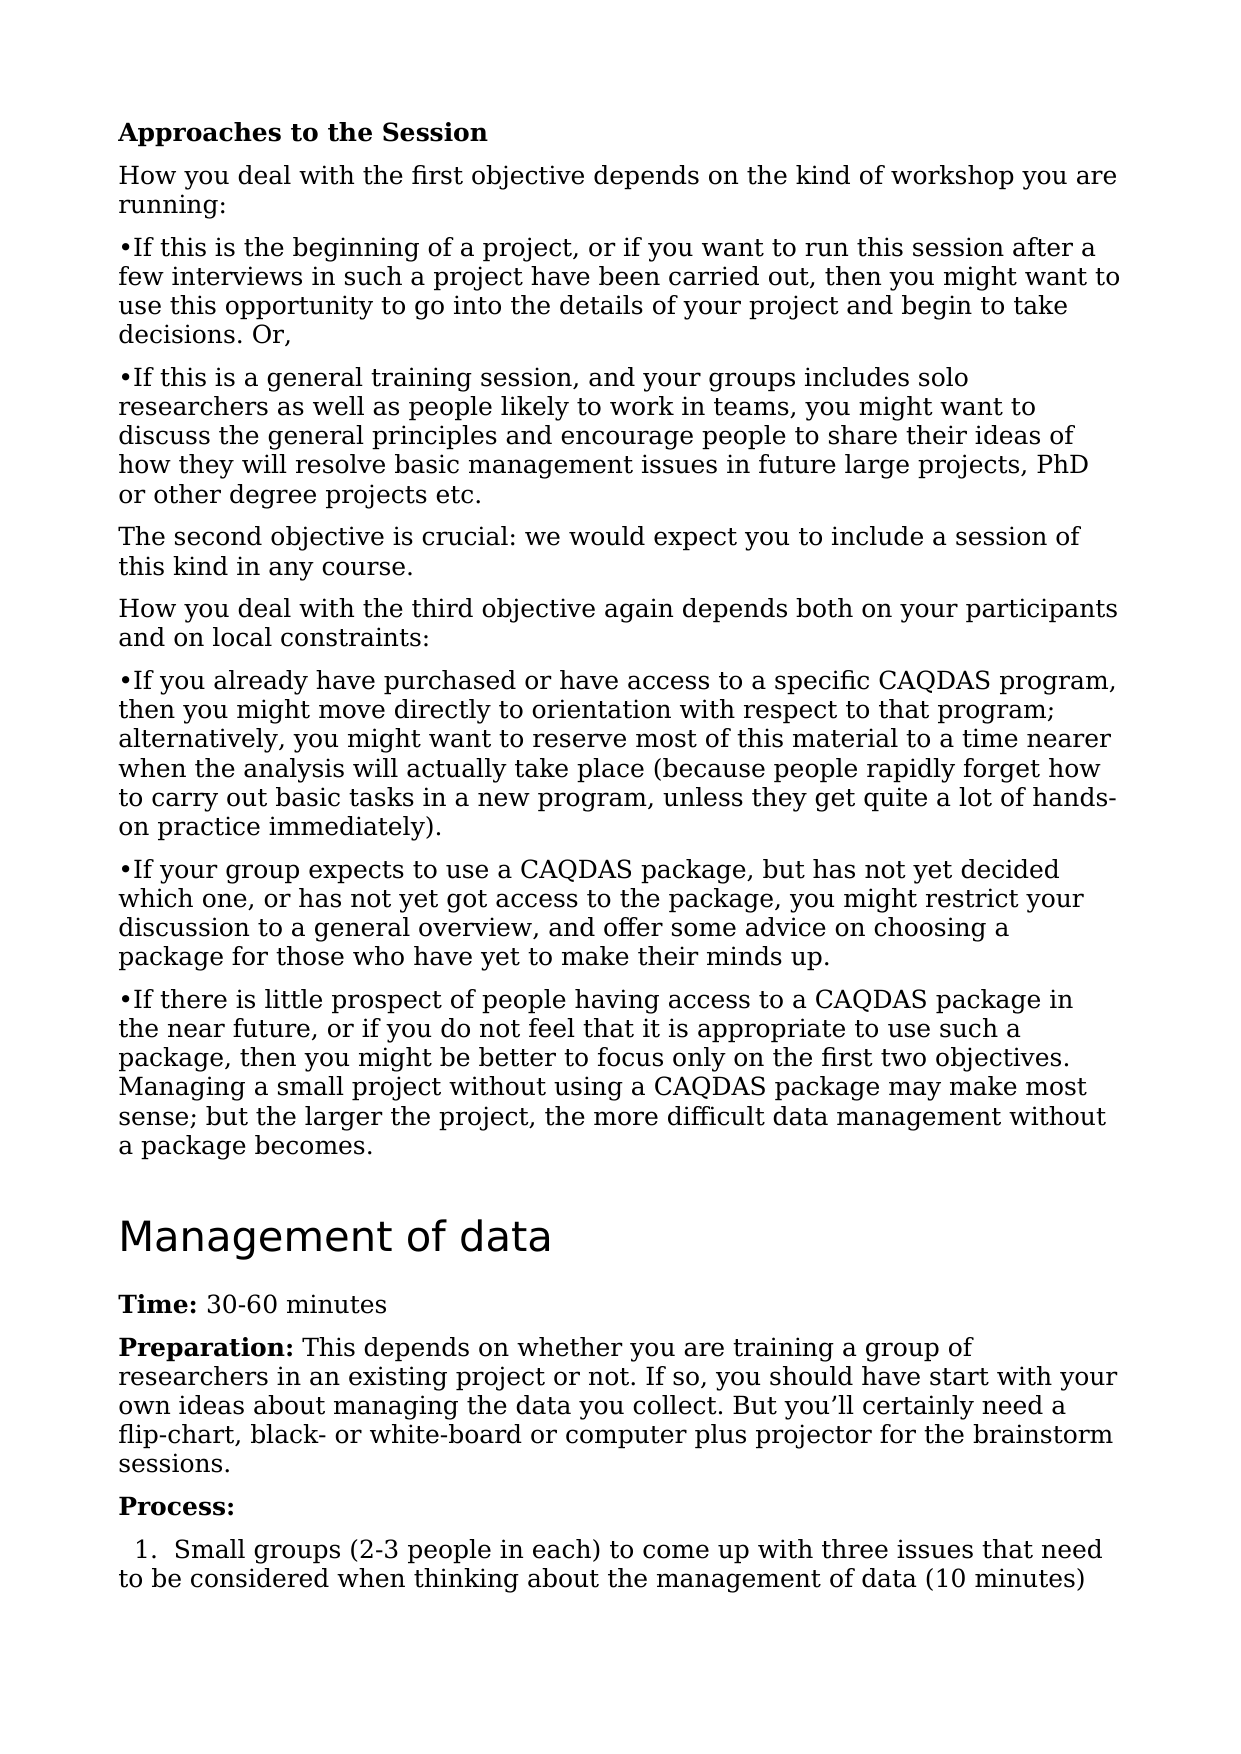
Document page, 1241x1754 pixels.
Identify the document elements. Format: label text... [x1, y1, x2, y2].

list Small groups (2-3 people in each) to come up with three issues that need to be considered when thinking about the management of data (10 minutes) [118, 1535, 1122, 1593]
text The second objective is crucial: we would expect you to include a session of this kind in any course. [118, 522, 1122, 581]
text How you deal with the third objective again depends both on your participants and on local constraints: [118, 594, 1122, 653]
text Approaches to the Session [118, 118, 1122, 147]
list If there is little prospect of people having access to a CAQDAS package in the near future, or if you do not feel that it is appropriate to use such a package, then you might be better to focus only on the first two objectives. Managing a small project without using a CAQDAS package may make most sense; but the larger the project, the more difficult data management without a package becomes. [118, 985, 1122, 1160]
text Process: [118, 1492, 1122, 1521]
list If this is the beginning of a project, or if you want to run this session after a few interviews in such a project have been carried out, then you might want to use this opportunity to go into the details of your project and begin to take decisions. Or, [118, 233, 1122, 349]
text Time: 30-60 minutes [118, 1289, 1122, 1319]
subtitle Management of data [118, 1212, 1122, 1261]
list If you already have purchased or have access to a specific CAQDAS program, then you might move directly to orientation with respect to that program; alternatively, you might want to reserve most of this material to a time nearer when the analysis will actually take place (because people rapidly forget how to carry out basic tasks in a new program, unless they get quite a lot of hands-on practice immediately). [118, 666, 1122, 841]
list If this is a general training session, and your groups includes solo researchers as well as people likely to work in teams, you might want to discuss the general principles and encourage people to share their ideas of how they will resolve basic management issues in future large projects, PhD or other degree projects etc. [118, 363, 1122, 509]
text Preparation: This depends on whether you are training a group of researchers in an existing project or not. If so, you should have start with your own ideas about managing the data you collect. But you’ll certainly need a flip-chart, black- or white-board or computer plus projector for the brainstorm sessions. [118, 1332, 1122, 1478]
list If your group expects to use a CAQDAS package, but has not yet decided which one, or has not yet got access to the package, you might restrict your discussion to a general overview, and offer some advice on choosing a package for those who have yet to make their minds up. [118, 855, 1122, 971]
text How you deal with the first objective depends on the kind of workshop you are running: [118, 161, 1122, 219]
